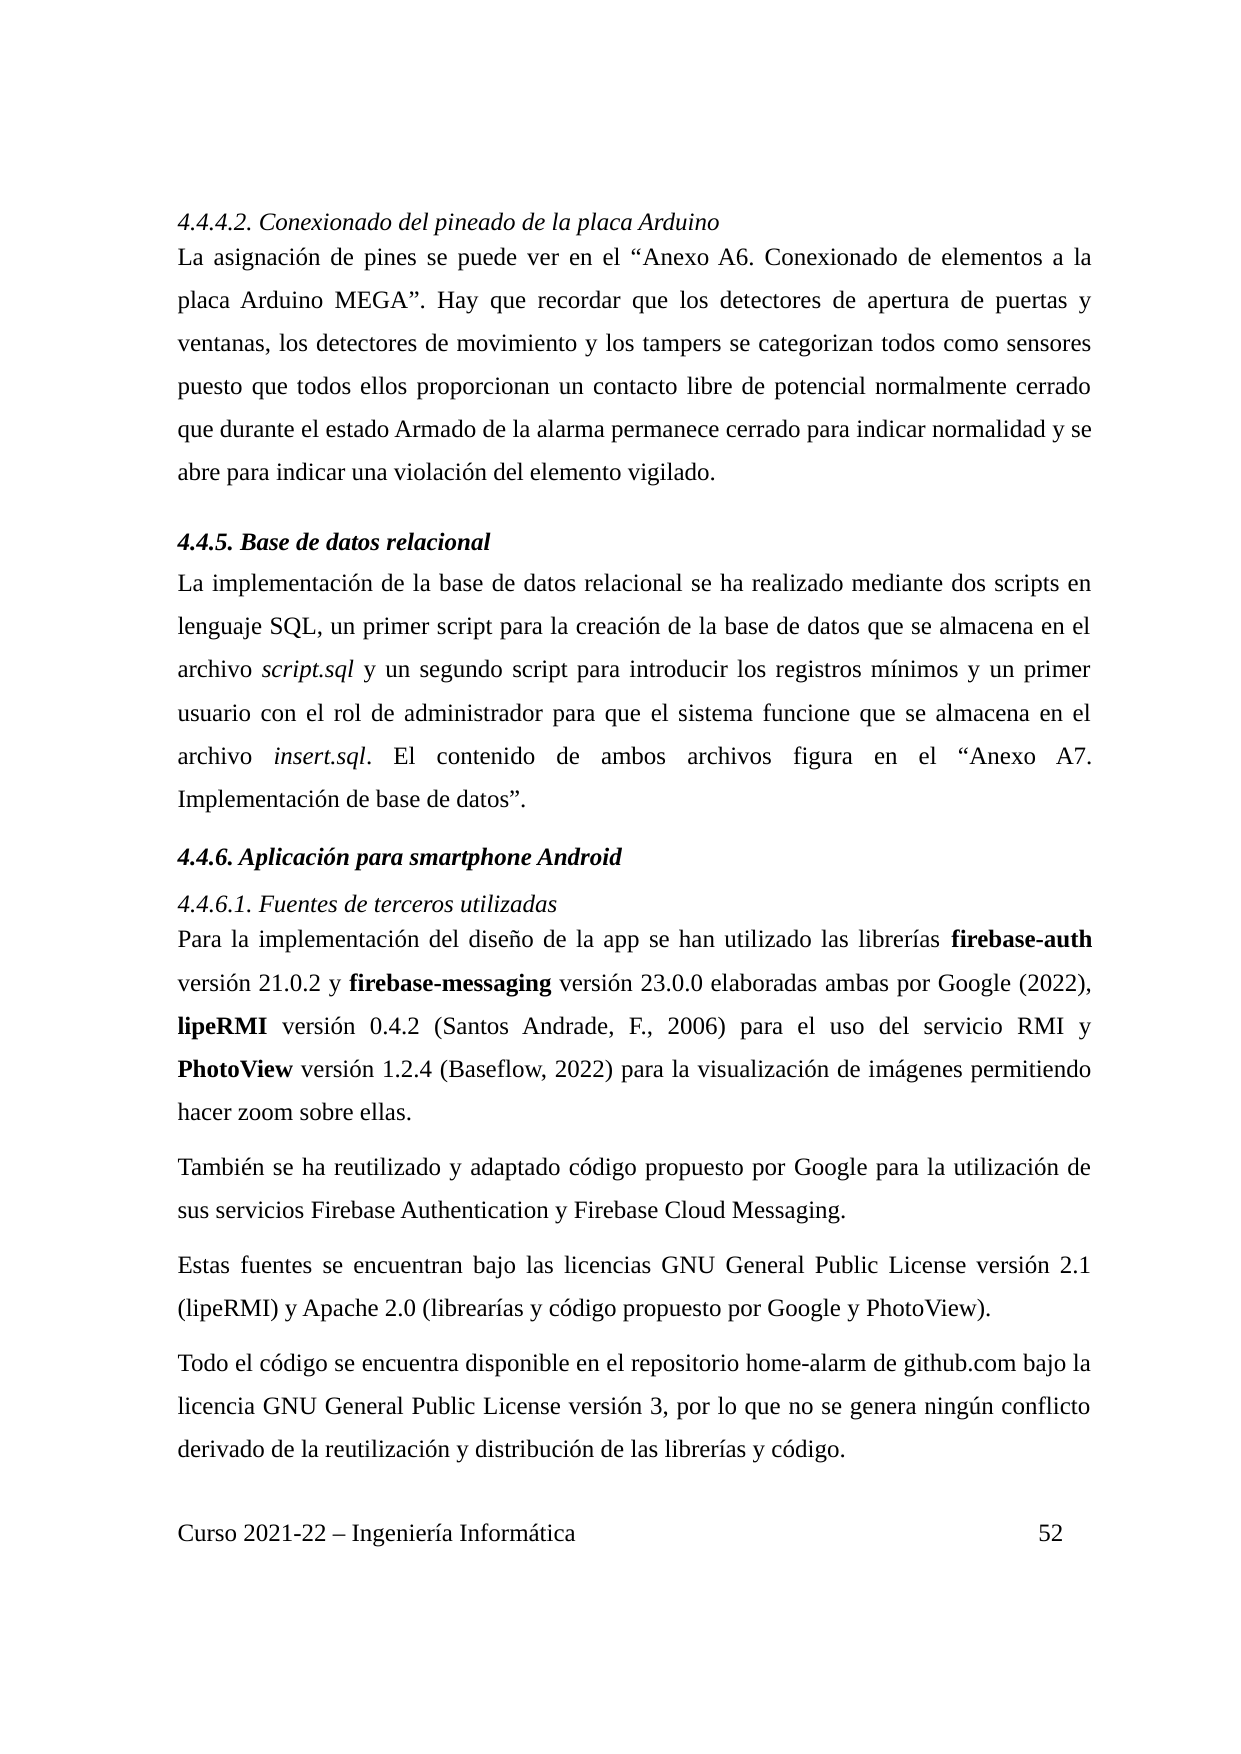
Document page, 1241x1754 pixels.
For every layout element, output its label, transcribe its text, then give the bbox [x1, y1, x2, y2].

text También se ha reutilizado y adaptado código propuesto por Google para la utilización de sus servicios Firebase Authentication y Firebase Cloud Messaging. [177, 1152, 1092, 1224]
text Para la implementación del diseño de la app se han utilizado las librerías firebase-auth versión 21.0.2 y firebase-messaging versión 23.0.0 elaboradas ambas por Google (2022), lipeRMI versión 0.4.2 (Santos Andrade, F., 2006) para el uso del servicio RMI y PhotoView versión 1.2.4 (Baseflow, 2022) para la visualización de imágenes permitiendo hacer zoom sobre ellas. [177, 924, 1092, 1126]
subtitle 4.4.6.1. Fuentes de terceros utilizadas [177, 889, 1092, 918]
text Todo el código se encuentra disponible en el repositorio home-alarm de github.com bajo la licencia GNU General Public License versión 3, por lo que no se genera ningún conflicto derivado de la reutilización y distribución de las librerías y código. [177, 1348, 1092, 1463]
text La implementación de la base de datos relacional se ha realizado mediante dos scripts en lenguaje SQL, un primer script para la creación de la base de datos que se almacena en el archivo script.sql y un segundo script para introducir los registros mínimos y un primer usuario con el rol de administrador para que el sistema funcione que se almacena en el archivo insert.sql. El contenido de ambos archivos figura en el “Anexo A7. Implementación de base de datos”. [177, 568, 1092, 813]
subtitle 4.4.6. Aplicación para smartphone Android [177, 842, 1092, 870]
subtitle 4.4.5. Base de datos relacional [177, 527, 1092, 556]
subtitle 4.4.4.2. Conexionado del pineado de la placa Arduino [177, 207, 1092, 235]
text Estas fuentes se encuentran bajo las licencias GNU General Public License versión 2.1 (lipeRMI) y Apache 2.0 (librearías y código propuesto por Google y PhotoView). [177, 1250, 1092, 1322]
text La asignación de pines se puede ver en el “Anexo A6. Conexionado de elementos a la placa Arduino MEGA”. Hay que recordar que los detectores de apertura de puertas y ventanas, los detectores de movimiento y los tampers se categorizan todos como sensores puesto que todos ellos proporcionan un contacto libre de potencial normalmente cerrado que durante el estado Armado de la alarma permanece cerrado para indicar normalidad y se abre para indicar una violación del elemento vigilado. [177, 242, 1092, 486]
